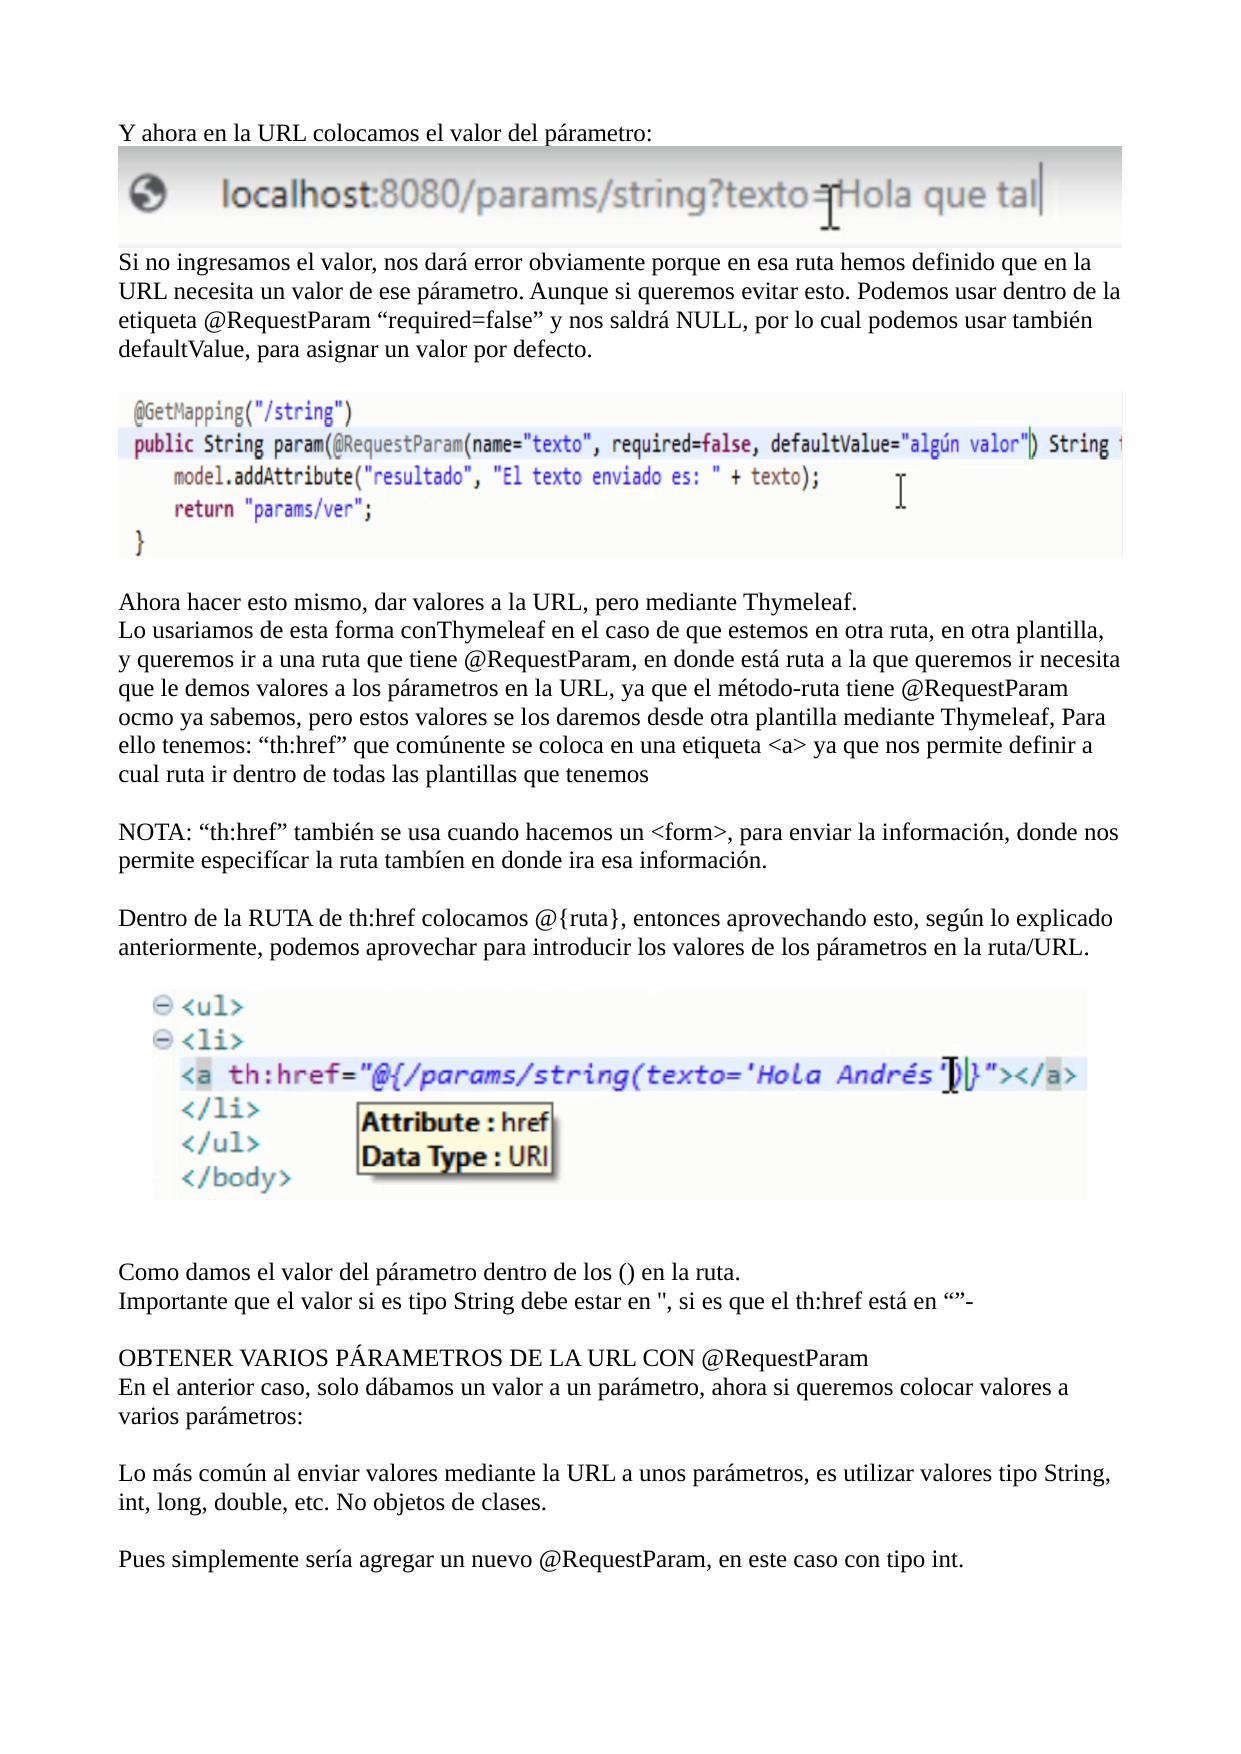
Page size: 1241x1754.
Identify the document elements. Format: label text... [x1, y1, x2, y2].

text Ahora hacer esto mismo, dar valores a la URL, pero mediante Thymeleaf. [118, 587, 1122, 616]
text Y ahora en la URL colocamos el valor del párametro: [118, 118, 1122, 146]
text NOTA: “th:href” también se usa cuando hacemos un <form>, para enviar la información, donde nos permite especifícar la ruta tambíen en donde ira esa información. [118, 817, 1122, 874]
text OBTENER VARIOS PÁRAMETROS DE LA URL CON @RequestParam [118, 1343, 1122, 1372]
text Dentro de la RUTA de th:href colocamos @{ruta}, entonces aprovechando esto, según lo explicado anteriormente, podemos aprovechar para introducir los valores de los párametros en la ruta/URL. [118, 903, 1122, 961]
text Si no ingresamos el valor, nos dará error obviamente porque en esa ruta hemos definido que en la URL necesita un valor de ese párametro. Aunque si queremos evitar esto. Podemos usar dentro de la etiqueta @RequestParam “required=false” y nos saldrá NULL, por lo cual podemos usar también defaultValue, para asignar un valor por defecto. [118, 248, 1122, 362]
text Como damos el valor del párametro dentro de los () en la ruta. [118, 1257, 1122, 1286]
text Lo más común al enviar valores mediante la URL a unos parámetros, es utilizar valores tipo String, int, long, double, etc. No objetos de clases. [118, 1458, 1122, 1516]
text En el anterior caso, solo dábamos un valor a un parámetro, ahora si queremos colocar valores a varios parámetros: [118, 1372, 1122, 1429]
text Lo usariamos de esta forma conThymeleaf en el caso de que estemos en otra ruta, en otra plantilla, y queremos ir a una ruta que tiene @RequestParam, en donde está ruta a la que queremos ir necesita que le demos valores a los párametros en la URL, ya que el método-ruta tiene @RequestParam ocmo ya sabemos, pero estos valores se los daremos desde otra plantilla mediante Thymeleaf, Para ello tenemos: “th:href” que comúnente se coloca en una etiqueta <a> ya que nos permite definir a cual ruta ir dentro de todas las plantillas que tenemos [118, 616, 1122, 788]
text Importante que el valor si es tipo String debe estar en '', si es que el th:href está en “”- [118, 1286, 1122, 1314]
text Pues simplemente sería agregar un nuevo @RequestParam, en este caso con tipo int. [118, 1544, 1122, 1573]
